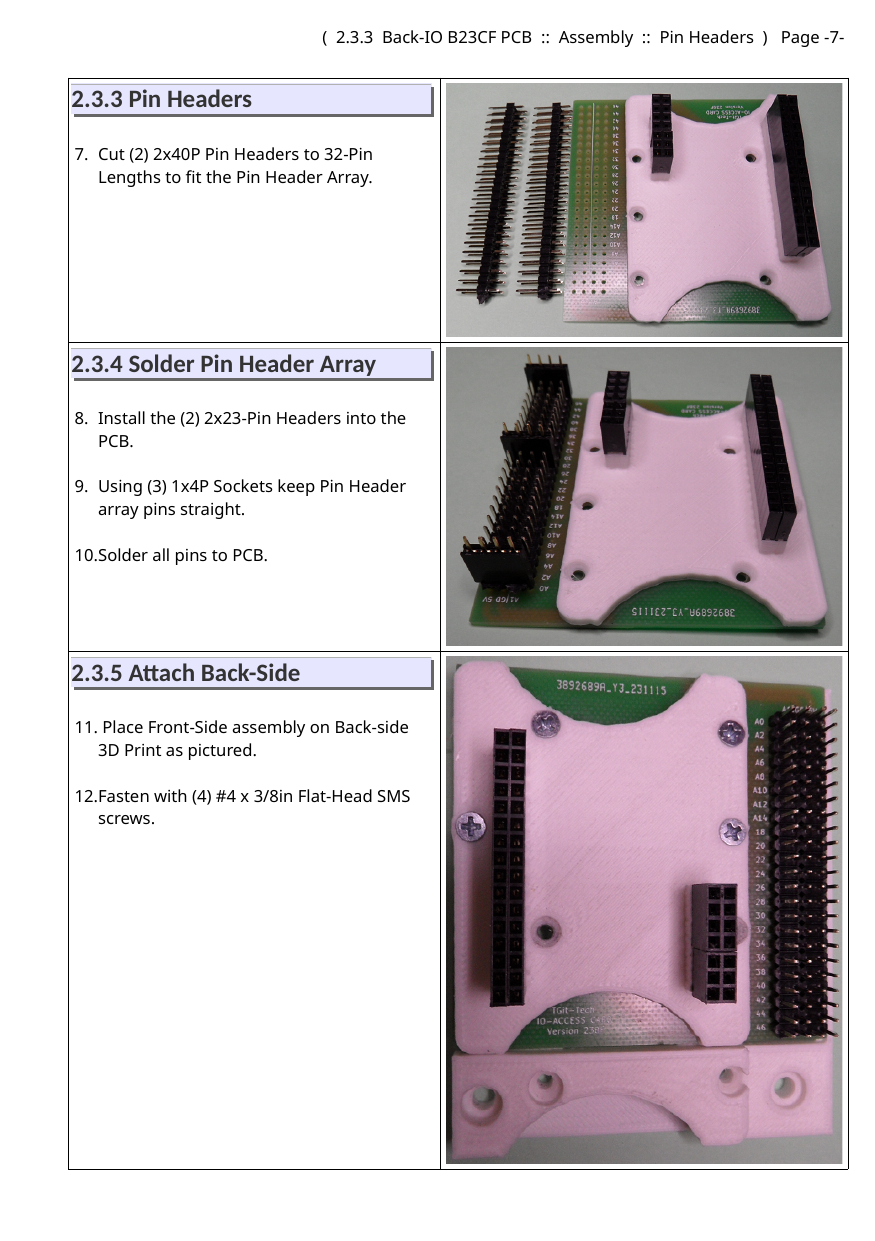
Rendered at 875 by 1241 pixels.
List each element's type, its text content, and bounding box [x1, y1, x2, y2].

table_cell [441, 652, 848, 1169]
table_cell [441, 79, 848, 342]
table_cell Attach Back-Side Place Front-Side assembly on Back-side 3D Print as pictured. Fasten with (4) #4 x 3/8in Flat-Head SMS screws. [69, 652, 440, 1169]
table_cell Solder Pin Header Array Install the (2) 2x23-Pin Headers into the PCB. Using (3) 1x4P Sockets keep Pin Header array pins straight. Solder all pins to PCB. [69, 343, 440, 651]
table_cell [441, 343, 848, 651]
table_cell Pin Headers Cut (2) 2x40P Pin Headers to 32-Pin Lengths to fit the Pin Header Array. [69, 79, 440, 342]
